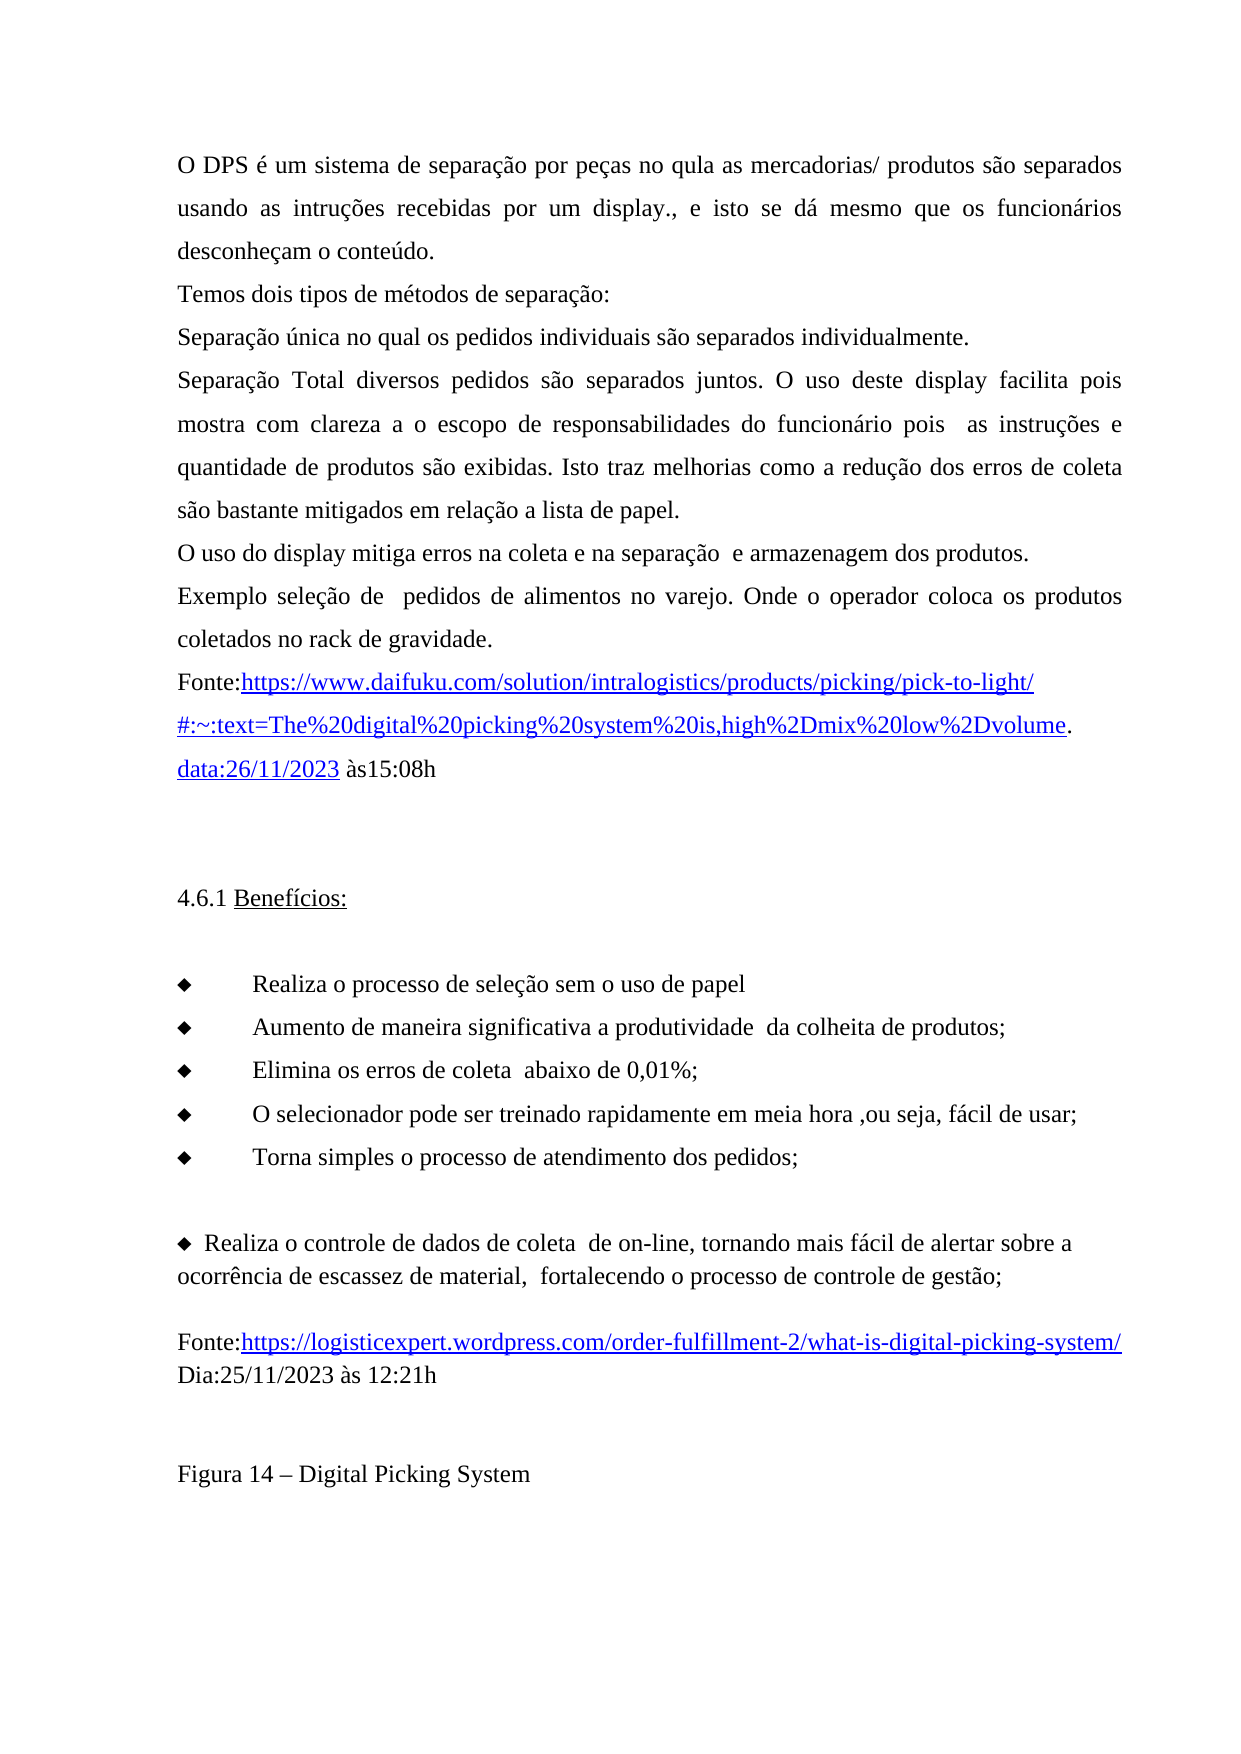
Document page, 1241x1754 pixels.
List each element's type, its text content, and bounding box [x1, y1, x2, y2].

text Figura 14 – Digital Picking System [177, 1459, 1123, 1488]
text 4.6.1 Benefícios: [177, 883, 1123, 912]
text data:26/11/2023 às15:08h [177, 754, 1123, 782]
list Torna simples o processo de atendimento dos pedidos; [177, 1142, 1123, 1171]
text Exemplo seleção de pedidos de alimentos no varejo. Onde o operador coloca os produtos coletados no rack de gravidade. [177, 581, 1123, 653]
text Fonte:https://www.daifuku.com/solution/intralogistics/products/picking/pick-to-light/#:~:text=The%20digital%20picking%20system%20is,high%2Dmix%20low%2Dvolume. [177, 667, 1123, 739]
text Temos dois tipos de métodos de separação: [177, 279, 1123, 308]
list O selecionador pode ser treinado rapidamente em meia hora ,ou seja, fácil de usar; [177, 1099, 1123, 1127]
text Separação Total diversos pedidos são separados juntos. O uso deste display facilita pois mostra com clareza a o escopo de responsabilidades do funcionário pois as instruções e quantidade de produtos são exibidas. Isto traz melhorias como a redução dos erros de coleta são bastante mitigados em relação a lista de papel. [177, 366, 1123, 524]
list Aumento de maneira significativa a produtividade da colheita de produtos; [177, 1012, 1123, 1041]
text O uso do display mitiga erros na coleta e na separação e armazenagem dos produtos. [177, 538, 1123, 567]
list Realiza o controle de dados de coleta de on-line, tornando mais fácil de alertar sobre a ocorrência de escassez de material, fortalecendo o processo de controle de gestão; [177, 1228, 1123, 1290]
list Dia:25/11/2023 às 12:21h [177, 1360, 1123, 1389]
list Elimina os erros de coleta abaixo de 0,01%; [177, 1056, 1123, 1084]
list Realiza o processo de seleção sem o uso de papel [177, 969, 1123, 998]
text Separação única no qual os pedidos individuais são separados individualmente. [177, 322, 1123, 351]
list Fonte:https://logisticexpert.wordpress.com/order-fulfillment-2/what-is-digital-picking-system/ [177, 1327, 1123, 1356]
text O DPS é um sistema de separação por peças no qula as mercadorias/ produtos são separados usando as intruções recebidas por um display., e isto se dá mesmo que os funcionários desconheçam o conteúdo. [177, 150, 1123, 265]
